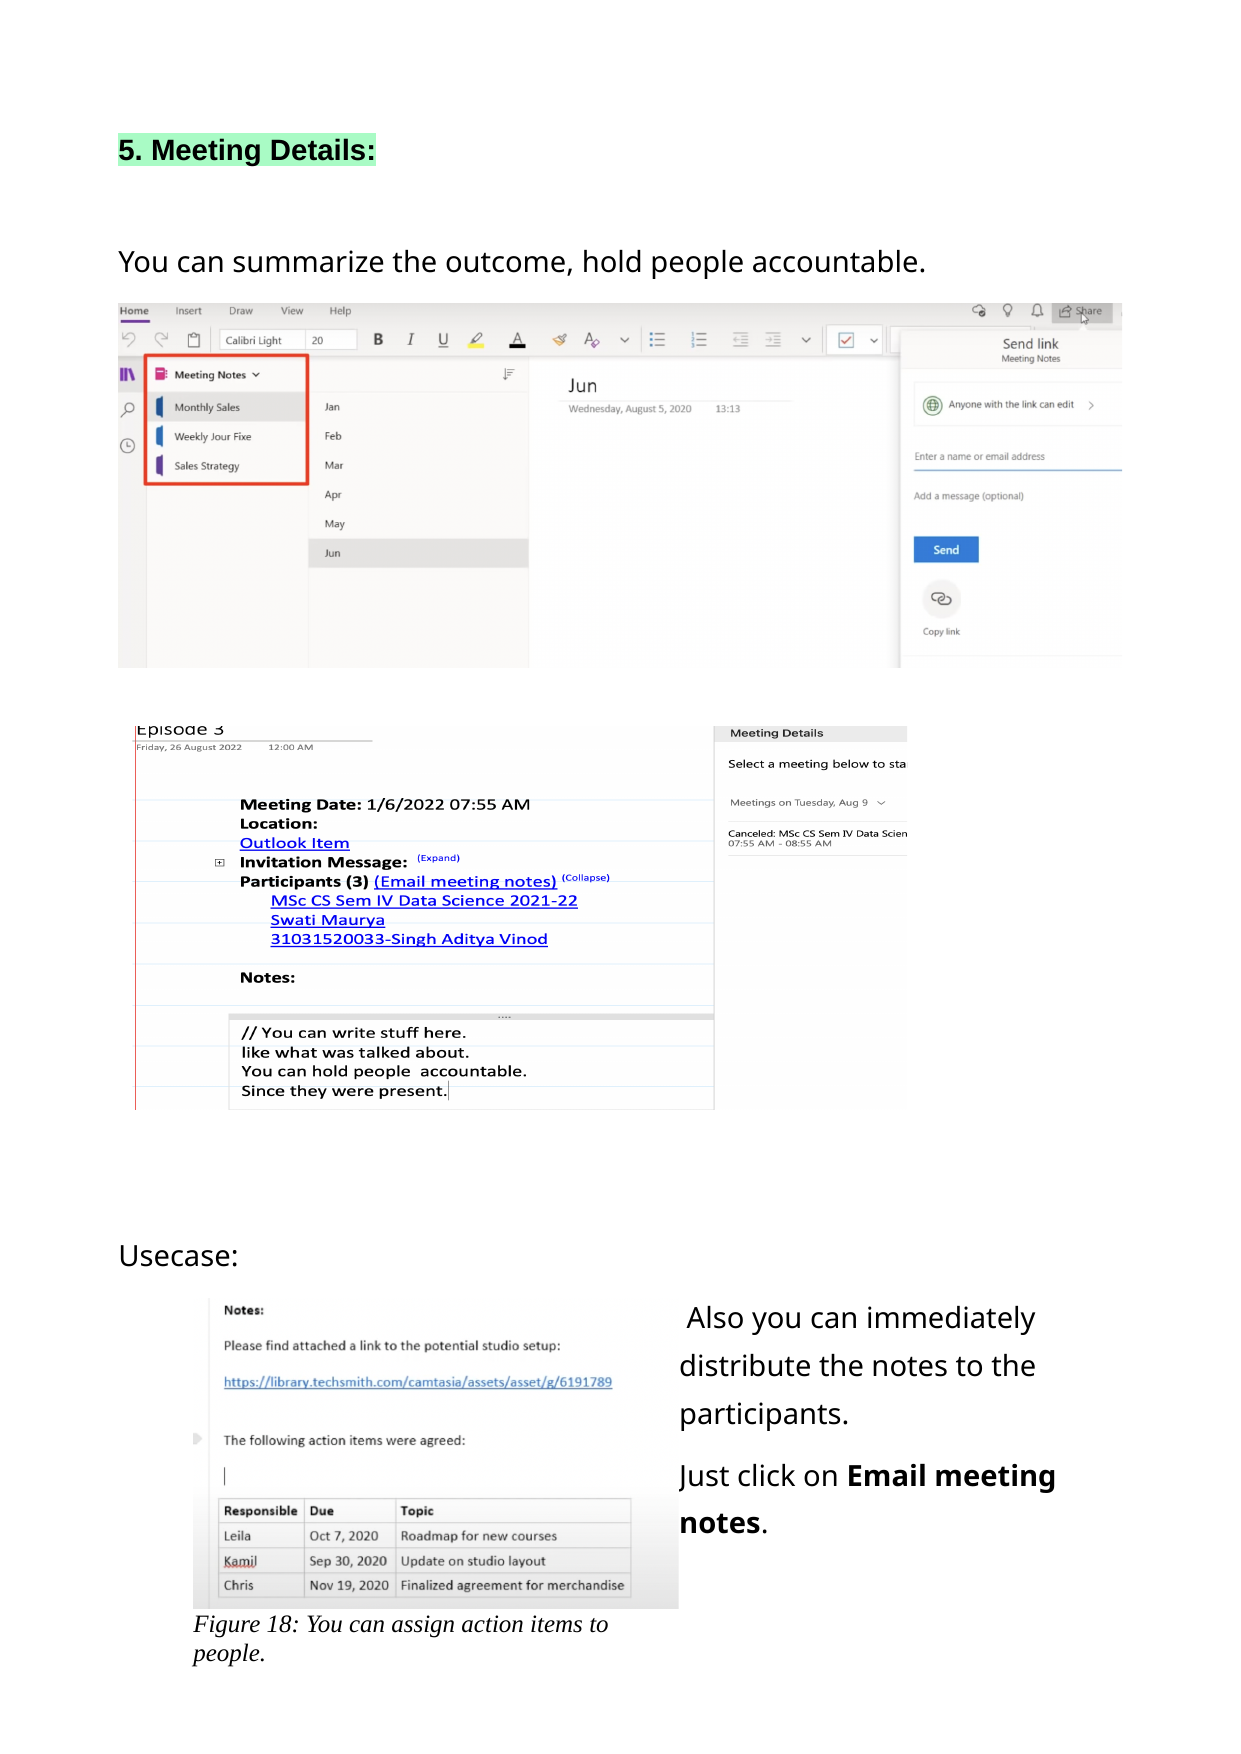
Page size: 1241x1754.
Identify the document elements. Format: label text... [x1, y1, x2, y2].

subtitle 5. Meeting Details: [376, 133, 1122, 166]
picture [118, 303, 1123, 668]
text Usecase: [118, 1236, 1122, 1275]
text [118, 1455, 193, 1542]
picture [132, 726, 908, 1110]
picture [193, 1298, 679, 1609]
text You can summarize the outcome, hold people accountable. [118, 241, 1122, 281]
text Also you can immediately distribute the notes to the participants. [118, 1286, 1122, 1433]
text Just click on Email meeting notes. [679, 1455, 1122, 1542]
text Figure 18: You can assign action items to people. [193, 1609, 679, 1667]
